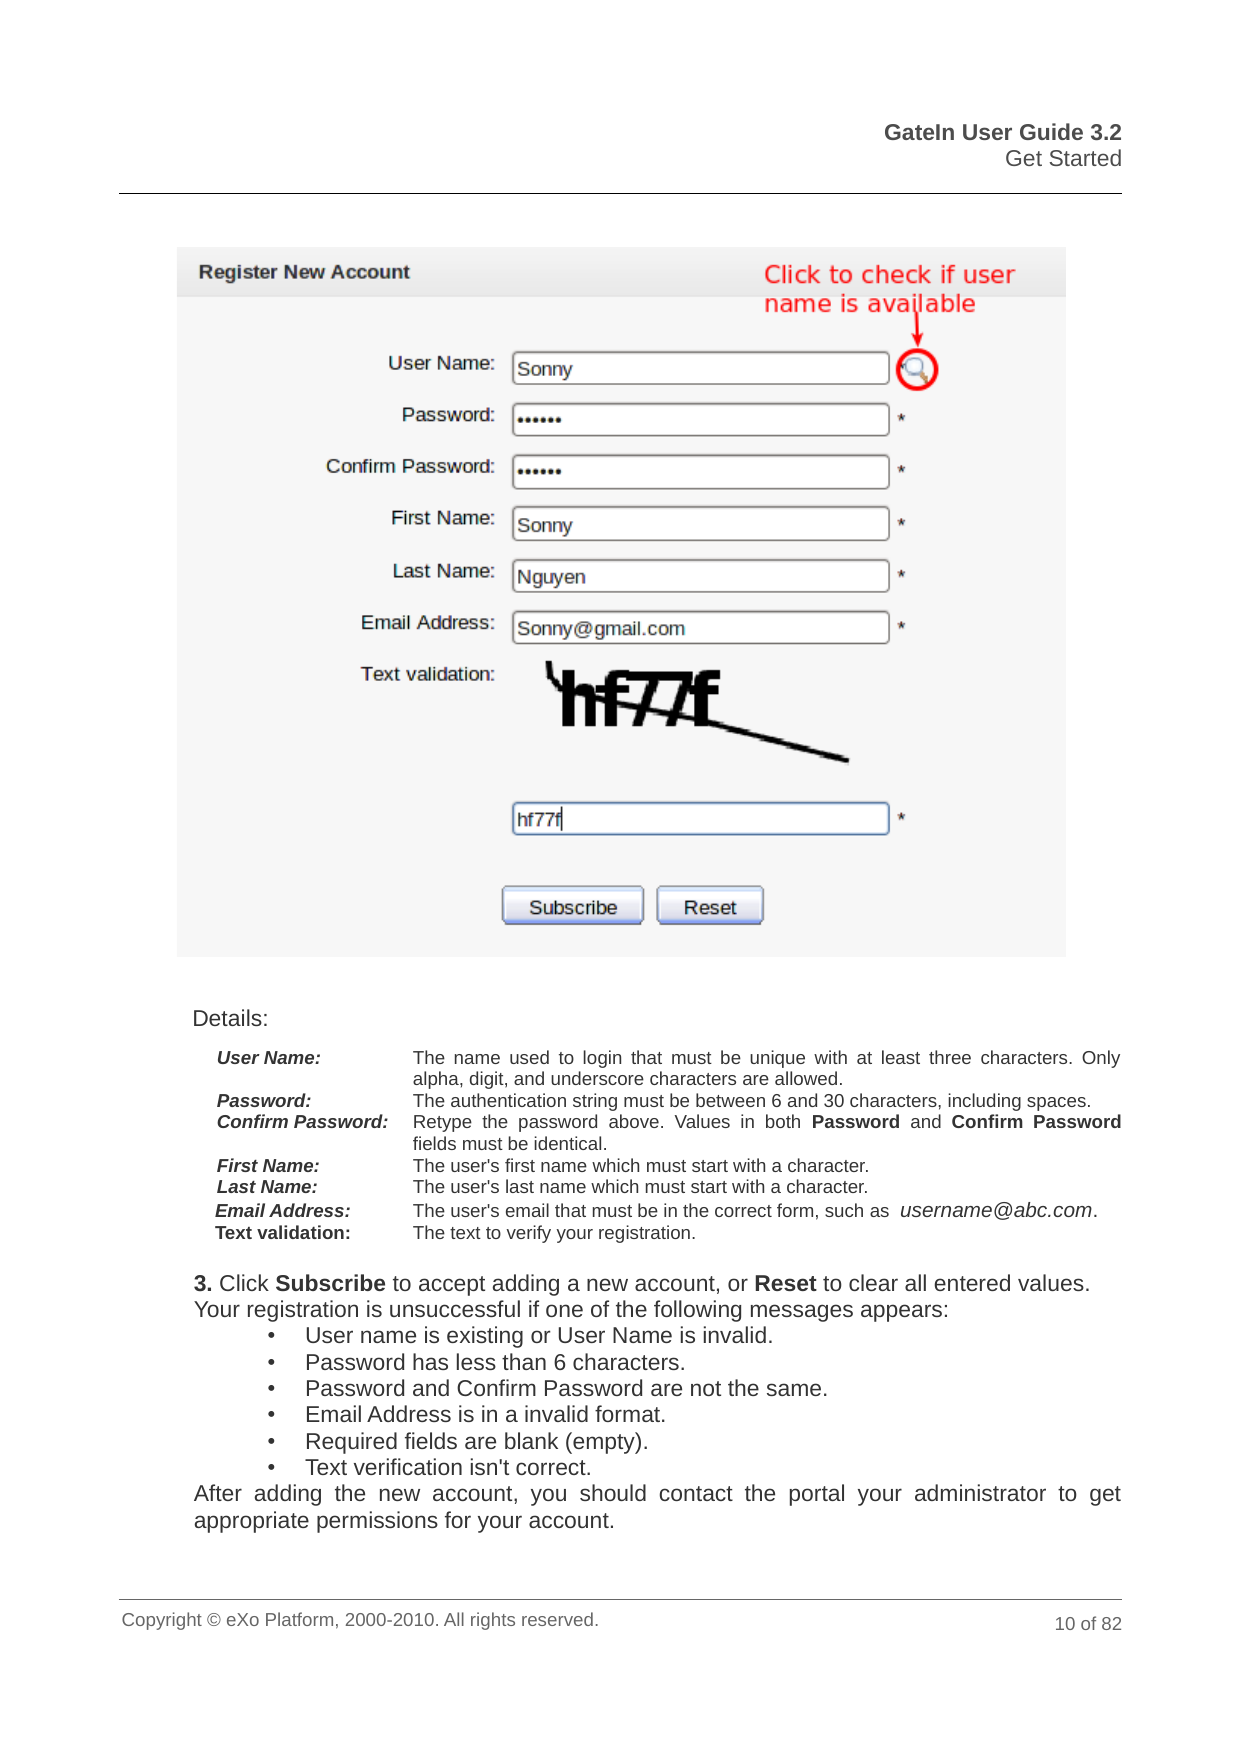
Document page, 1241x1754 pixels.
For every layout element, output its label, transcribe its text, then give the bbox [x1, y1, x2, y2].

list Required fields are blank (empty). [267, 1428, 1122, 1454]
list User name is existing or User Name is invalid. [267, 1322, 1122, 1348]
text Details: [118, 1005, 1122, 1032]
text First Name: The user's first name which must start with a character. [217, 1154, 1122, 1176]
text Confirm Password: Retype the password above. Values in both Password and Confirm Password fields must be identical. [217, 1111, 1122, 1154]
text Text validation: The text to verify your registration. [215, 1222, 1122, 1243]
list 3. Click Subscribe to accept adding a new account, or Reset to clear all entered values. [156, 1269, 1122, 1296]
picture [176, 247, 1066, 957]
list Email Address is in a invalid format. [267, 1401, 1122, 1428]
text User Name: The name used to login that must be unique with at least three characters. Only alpha, digit, and underscore characters are allowed. [217, 1047, 1122, 1090]
list After adding the new account, you should contact the portal your administrator to get appropriate permissions for your account. [156, 1480, 1122, 1533]
list Password has less than 6 characters. [267, 1348, 1122, 1375]
text Last Name: The user's last name which must start with a character. [217, 1176, 1122, 1198]
text Email Address: The user's email that must be in the correct form, such as username@abc.com. [215, 1198, 1122, 1222]
text Password: The authentication string must be between 6 and 30 characters, including spaces. [217, 1090, 1122, 1111]
list Your registration is unsuccessful if one of the following messages appears: [156, 1296, 1122, 1322]
list Text verification isn't correct. [267, 1454, 1122, 1480]
list Password and Confirm Password are not the same. [267, 1375, 1122, 1401]
